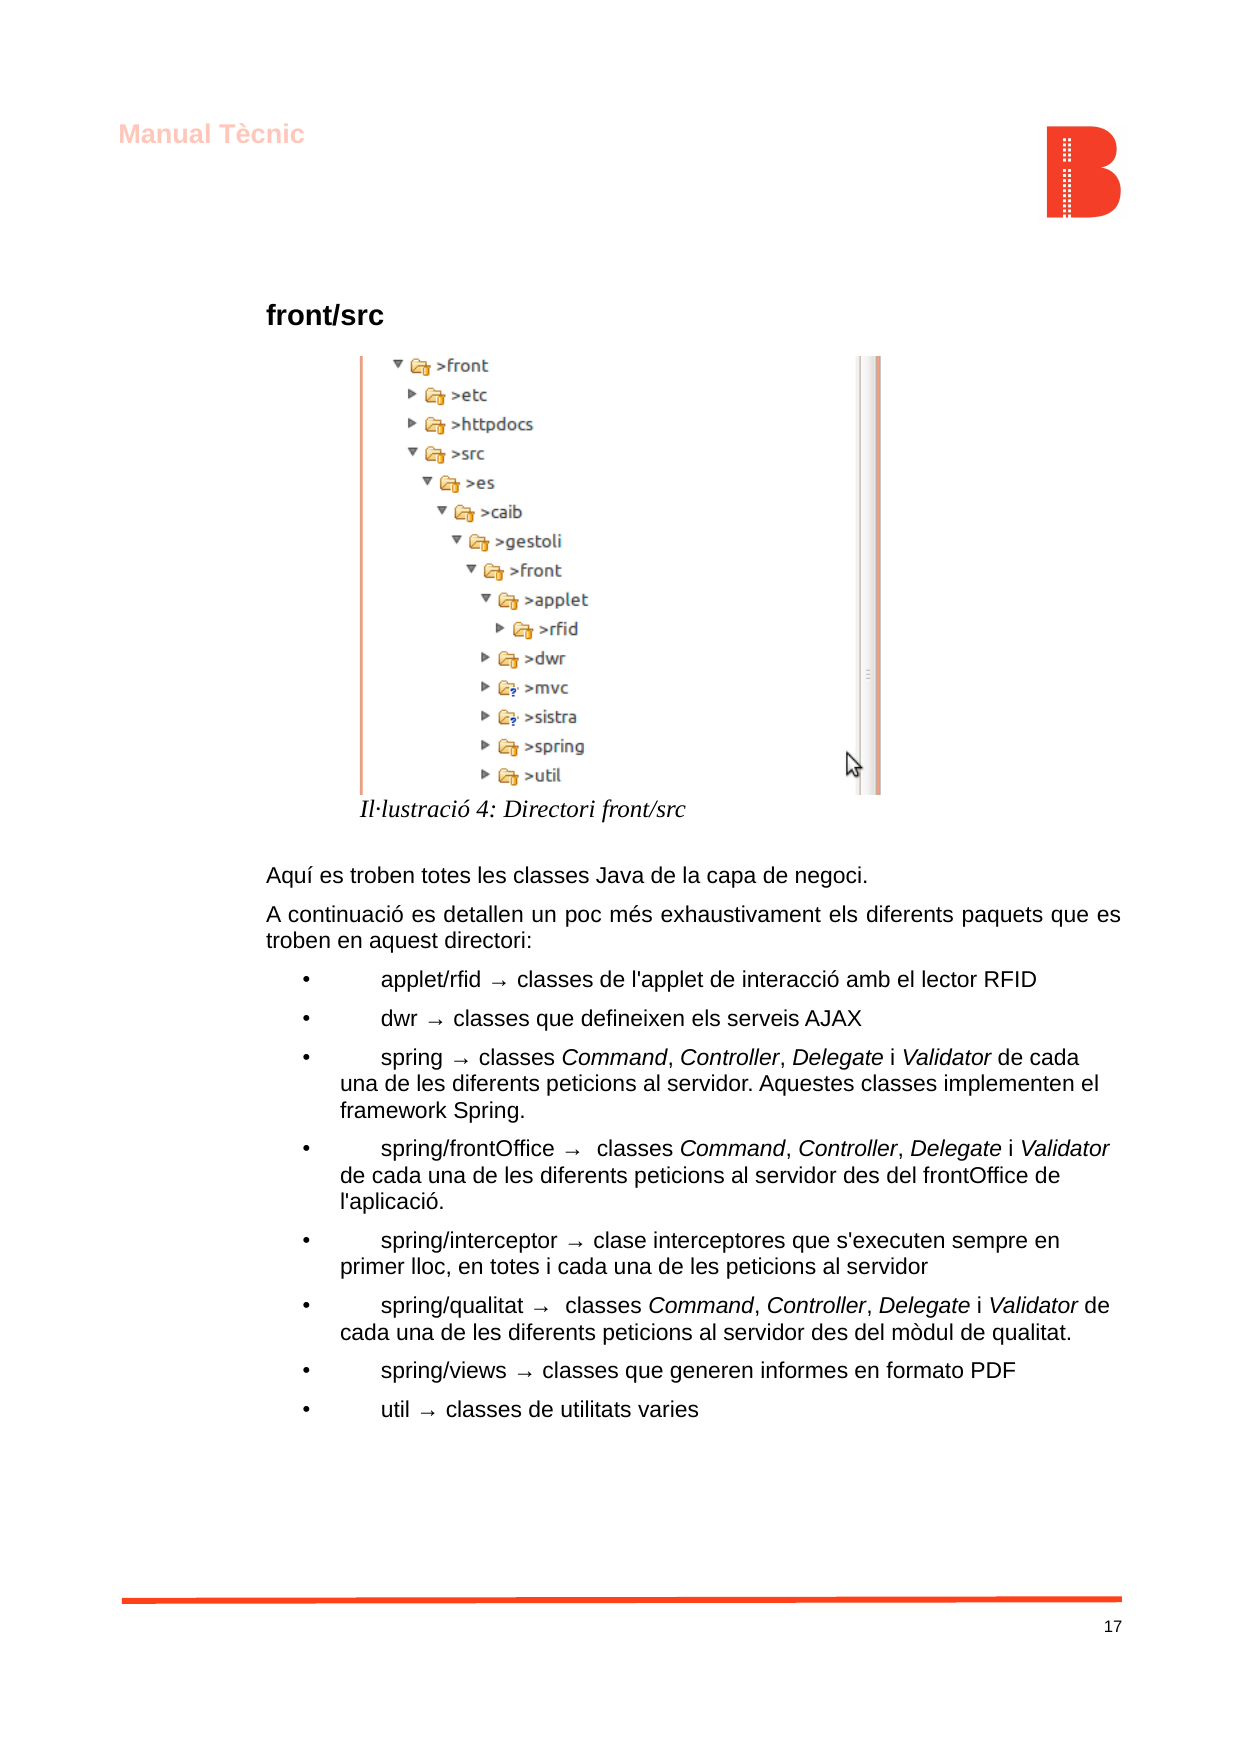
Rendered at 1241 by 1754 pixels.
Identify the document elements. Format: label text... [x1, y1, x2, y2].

text Il·lustració : Directori front/src [359, 795, 881, 823]
picture [359, 356, 881, 795]
subtitle front/src [266, 298, 1122, 331]
list spring/interceptor → clase interceptores que s'executen sempre en primer lloc, en totes i cada una de les peticions al servidor [302, 1227, 1122, 1280]
list util → classes de utilitats varies [302, 1396, 1122, 1423]
list spring/qualitat → classes Command, Controller, Delegate i Validator de cada una de les diferents peticions al servidor des del mòdul de qualitat. [302, 1292, 1122, 1345]
list spring → classes Command, Controller, Delegate i Validator de cada una de les diferents peticions al servidor. Aquestes classes implementen el framework Spring. [302, 1044, 1122, 1123]
list dwr → classes que defineixen els serveis AJAX [302, 1005, 1122, 1031]
list applet/rfid → classes de l'applet de interacció amb el lector RFID [302, 966, 1122, 992]
list Aquí es troben totes les classes Java de la capa de negoci. [266, 862, 1122, 888]
picture [1036, 124, 1130, 221]
text A continuació es detallen un poc més exhaustivament els diferents paquets que es troben en aquest directori: [266, 901, 1122, 954]
list spring/views → classes que generen informes en formato PDF [302, 1357, 1122, 1384]
list spring/frontOffice → classes Command, Controller, Delegate i Validator de cada una de les diferents peticions al servidor des del frontOffice de l'aplicació. [302, 1135, 1122, 1214]
